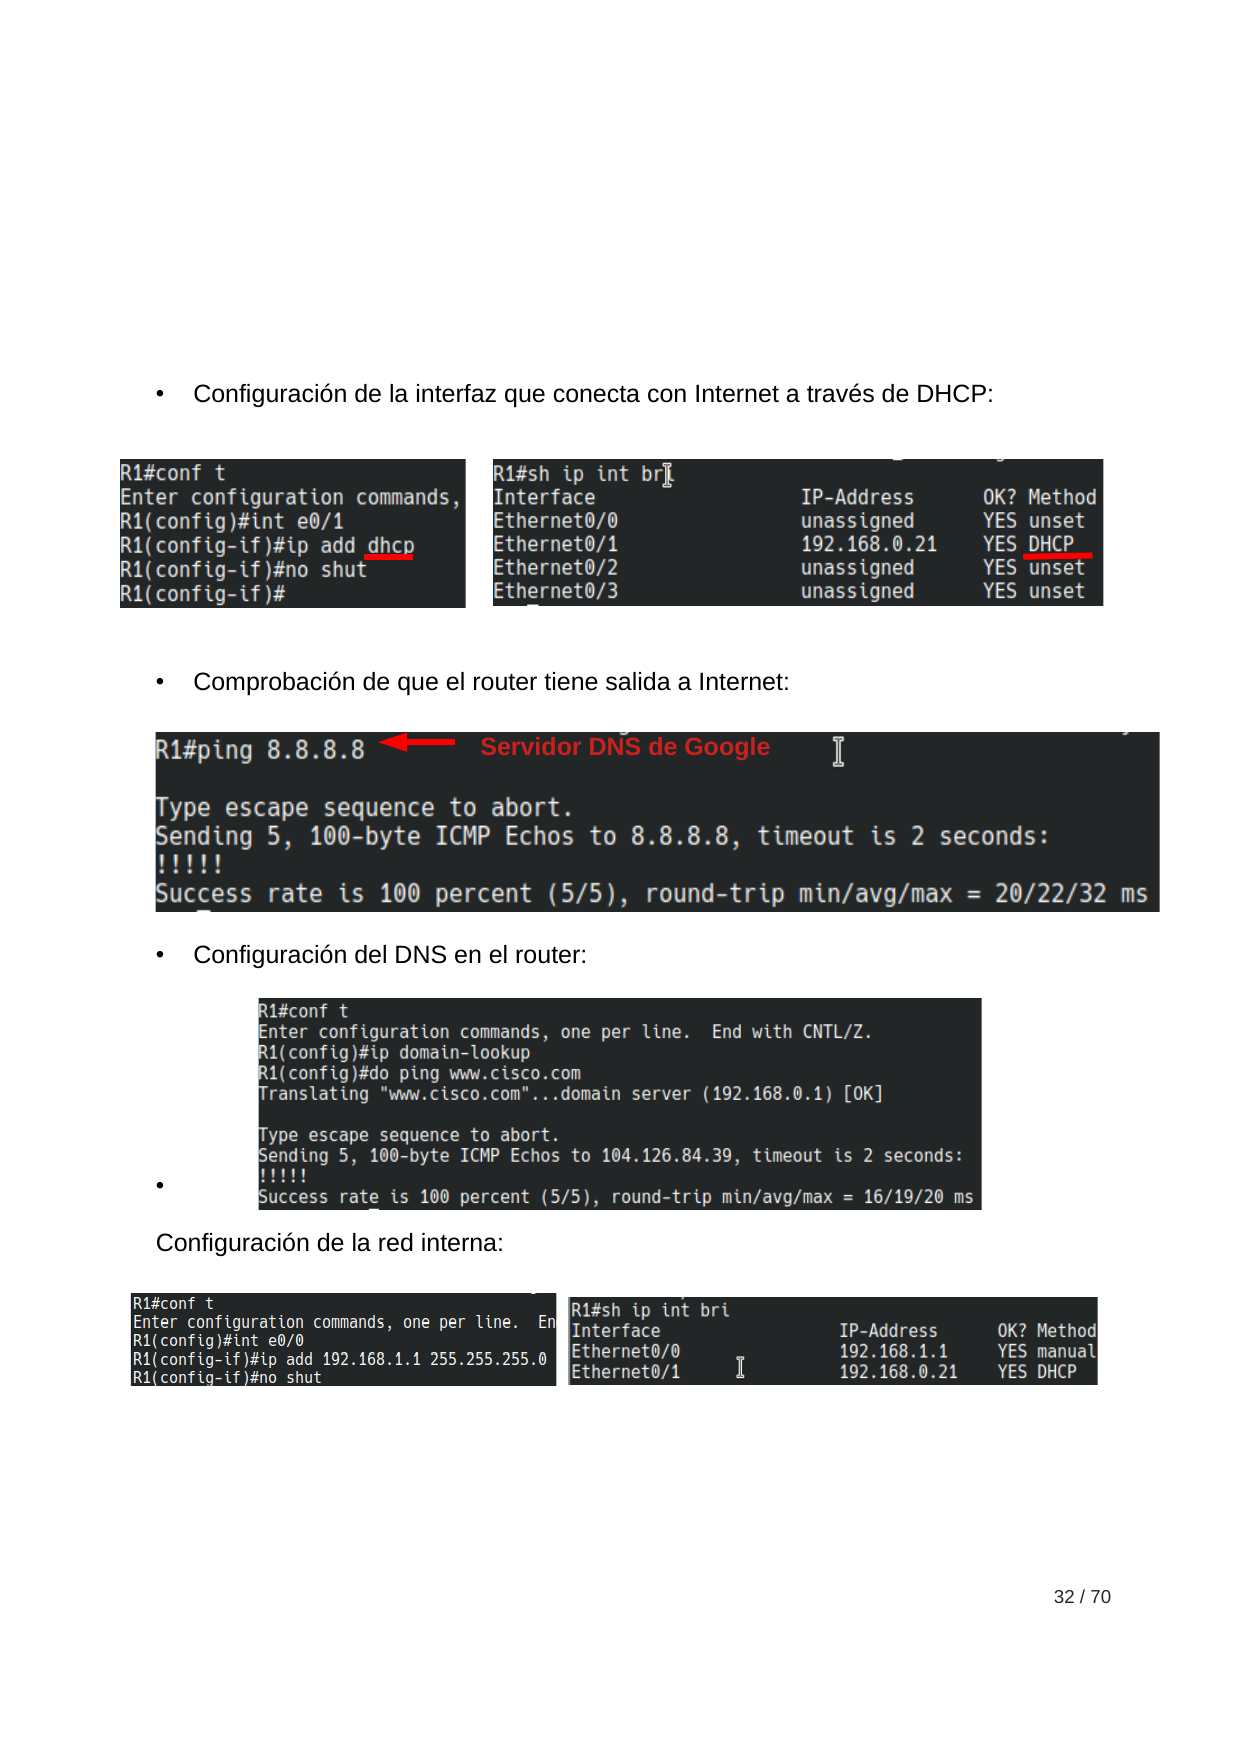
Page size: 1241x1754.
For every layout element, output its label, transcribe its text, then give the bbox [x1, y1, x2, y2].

list Configuración de la red interna: [156, 1171, 1122, 1257]
picture [258, 998, 982, 1210]
picture [493, 459, 1104, 606]
picture [130, 1293, 557, 1386]
list Configuración de la interfaz que conecta con Internet a través de DHCP: [156, 379, 1122, 408]
picture [155, 732, 1160, 912]
list Comprobación de que el router tiene salida a Internet: [156, 667, 1122, 696]
picture [568, 1297, 1098, 1385]
picture [120, 459, 466, 608]
list Configuración del DNS en el router: [156, 912, 1122, 969]
list [156, 724, 1122, 732]
